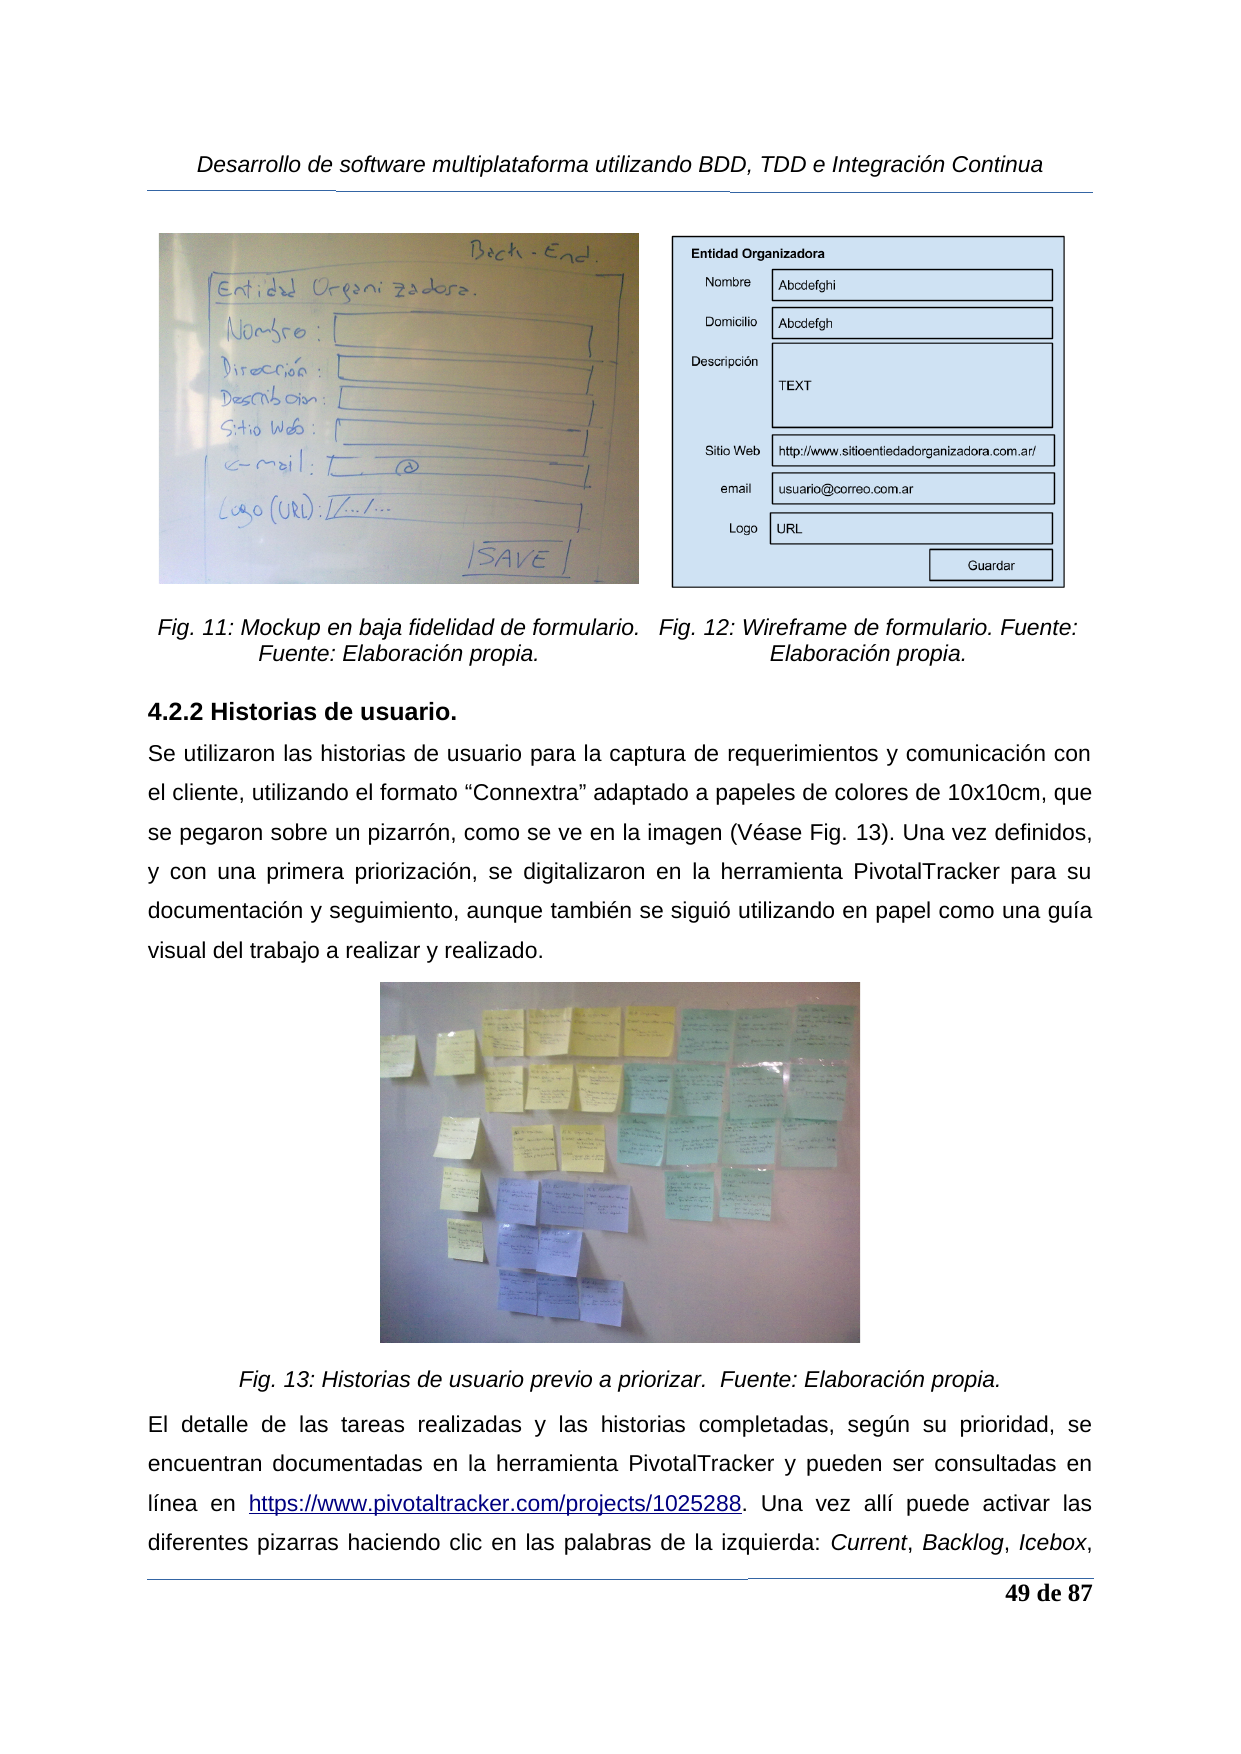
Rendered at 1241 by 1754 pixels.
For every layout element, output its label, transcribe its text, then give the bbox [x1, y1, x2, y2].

table_cell Fig. 12: Wireframe de formulario. Fuente: Elaboración propia. [650, 596, 1086, 685]
picture [670, 233, 1067, 590]
picture [380, 982, 861, 1343]
text El detalle de las tareas realizadas y las historias completadas, según su prioridad, se encuentran documentadas en la herramienta PivotalTracker y pueden ser consultadas en línea en https://www.pivotaltracker.com/projects/1025288. Una vez allí puede activar las diferentes pizarras haciendo clic en las palabras de la izquierda: Current, Backlog, Icebox, [148, 1411, 1093, 1556]
table_cell Fig. 13: Historias de usuario previo a priorizar. Fuente: Elaboración propia. [148, 1348, 1093, 1411]
table_cell Fig. 11: Mockup en baja fidelidad de formulario. Fuente: Elaboración propia. [148, 596, 650, 685]
table_header [650, 228, 1086, 596]
table_header [148, 228, 650, 596]
table_header [148, 976, 1093, 1348]
list 4.2.2 Historias de usuario. [148, 696, 1093, 725]
text Se utilizaron las historias de usuario para la captura de requerimientos y comunicación con el cliente, utilizando el formato “Connextra” adaptado a papeles de colores de 10x10cm, que se pegaron sobre un pizarrón, como se ve en la imagen (Véase Fig. 13). Una vez definidos, y con una primera priorización, se digitalizaron en la herramienta PivotalTracker para su documentación y seguimiento, aunque también se siguió utilizando en papel como una guía visual del trabajo a realizar y realizado. [148, 739, 1093, 963]
picture [158, 233, 639, 584]
